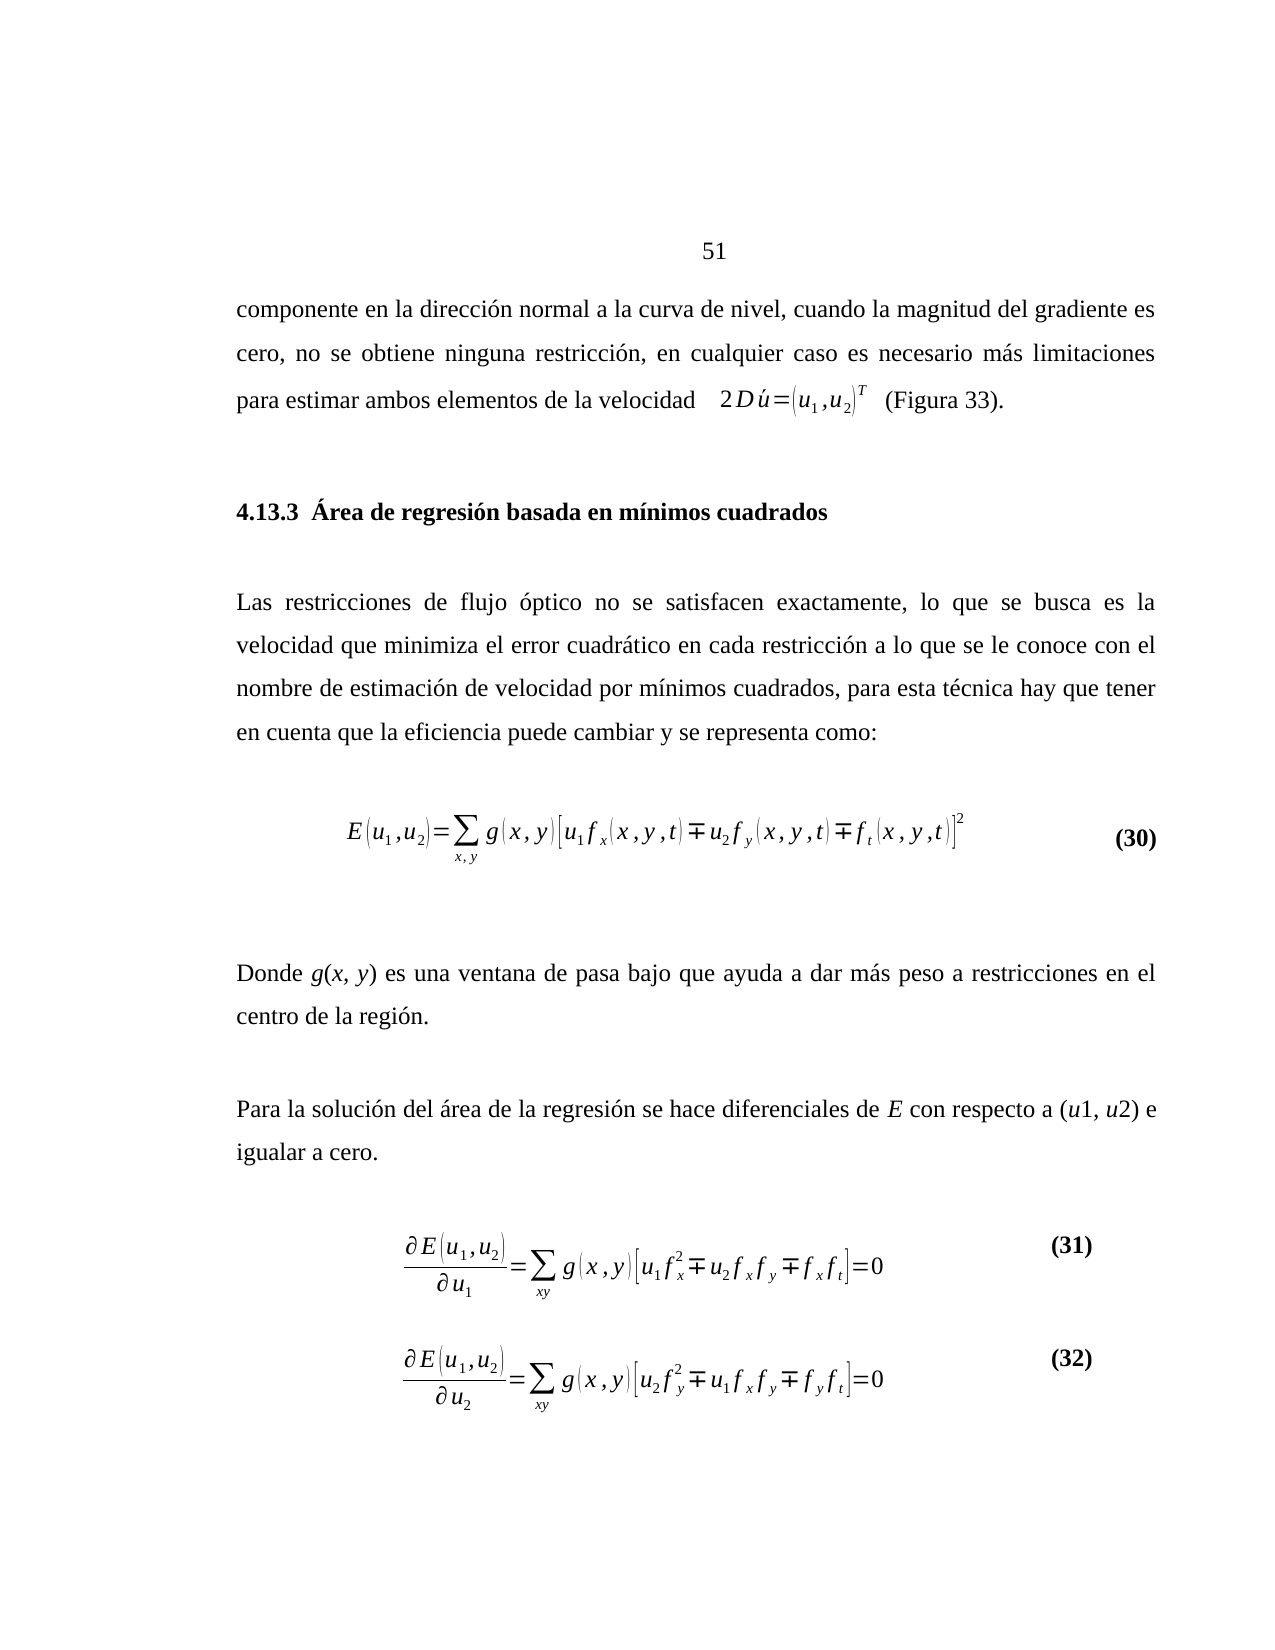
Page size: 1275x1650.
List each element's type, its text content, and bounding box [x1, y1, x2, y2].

table_cell [270, 1344, 1016, 1413]
text Las restricciones de flujo óptico no se satisfacen exactamente, lo que se busca es la velocidad que minimiza el error cuadrático en cada restricción a lo que se le conoce con el nombre de estimación de velocidad por mínimos cuadrados, para esta técnica hay que tener en cuenta que la eficiencia puede cambiar y se representa como: [236, 587, 1157, 745]
table_cell (32) [1016, 1344, 1127, 1413]
table_header (31) [1016, 1231, 1127, 1343]
table_header (30) [1085, 810, 1187, 865]
text Donde g(x, y) es una ventana de pasa bajo que ayuda a dar más peso a restricciones en el centro de la región. [236, 958, 1157, 1030]
table_header [224, 810, 1085, 865]
text Para la solución del área de la regresión se hace diferenciales de E con respecto a (u1, u2) e igualar a cero. [236, 1094, 1157, 1166]
text componente en la dirección normal a la curva de nivel, cuando la magnitud del gradiente es cero, no se obtiene ninguna restricción, en cualquier caso es necesario más limitaciones para estimar ambos elementos de la velocidad (Figura 33). [236, 294, 1157, 418]
table_header [270, 1231, 1016, 1343]
subtitle Área de regresión basada en mínimos cuadrados [236, 497, 1157, 526]
